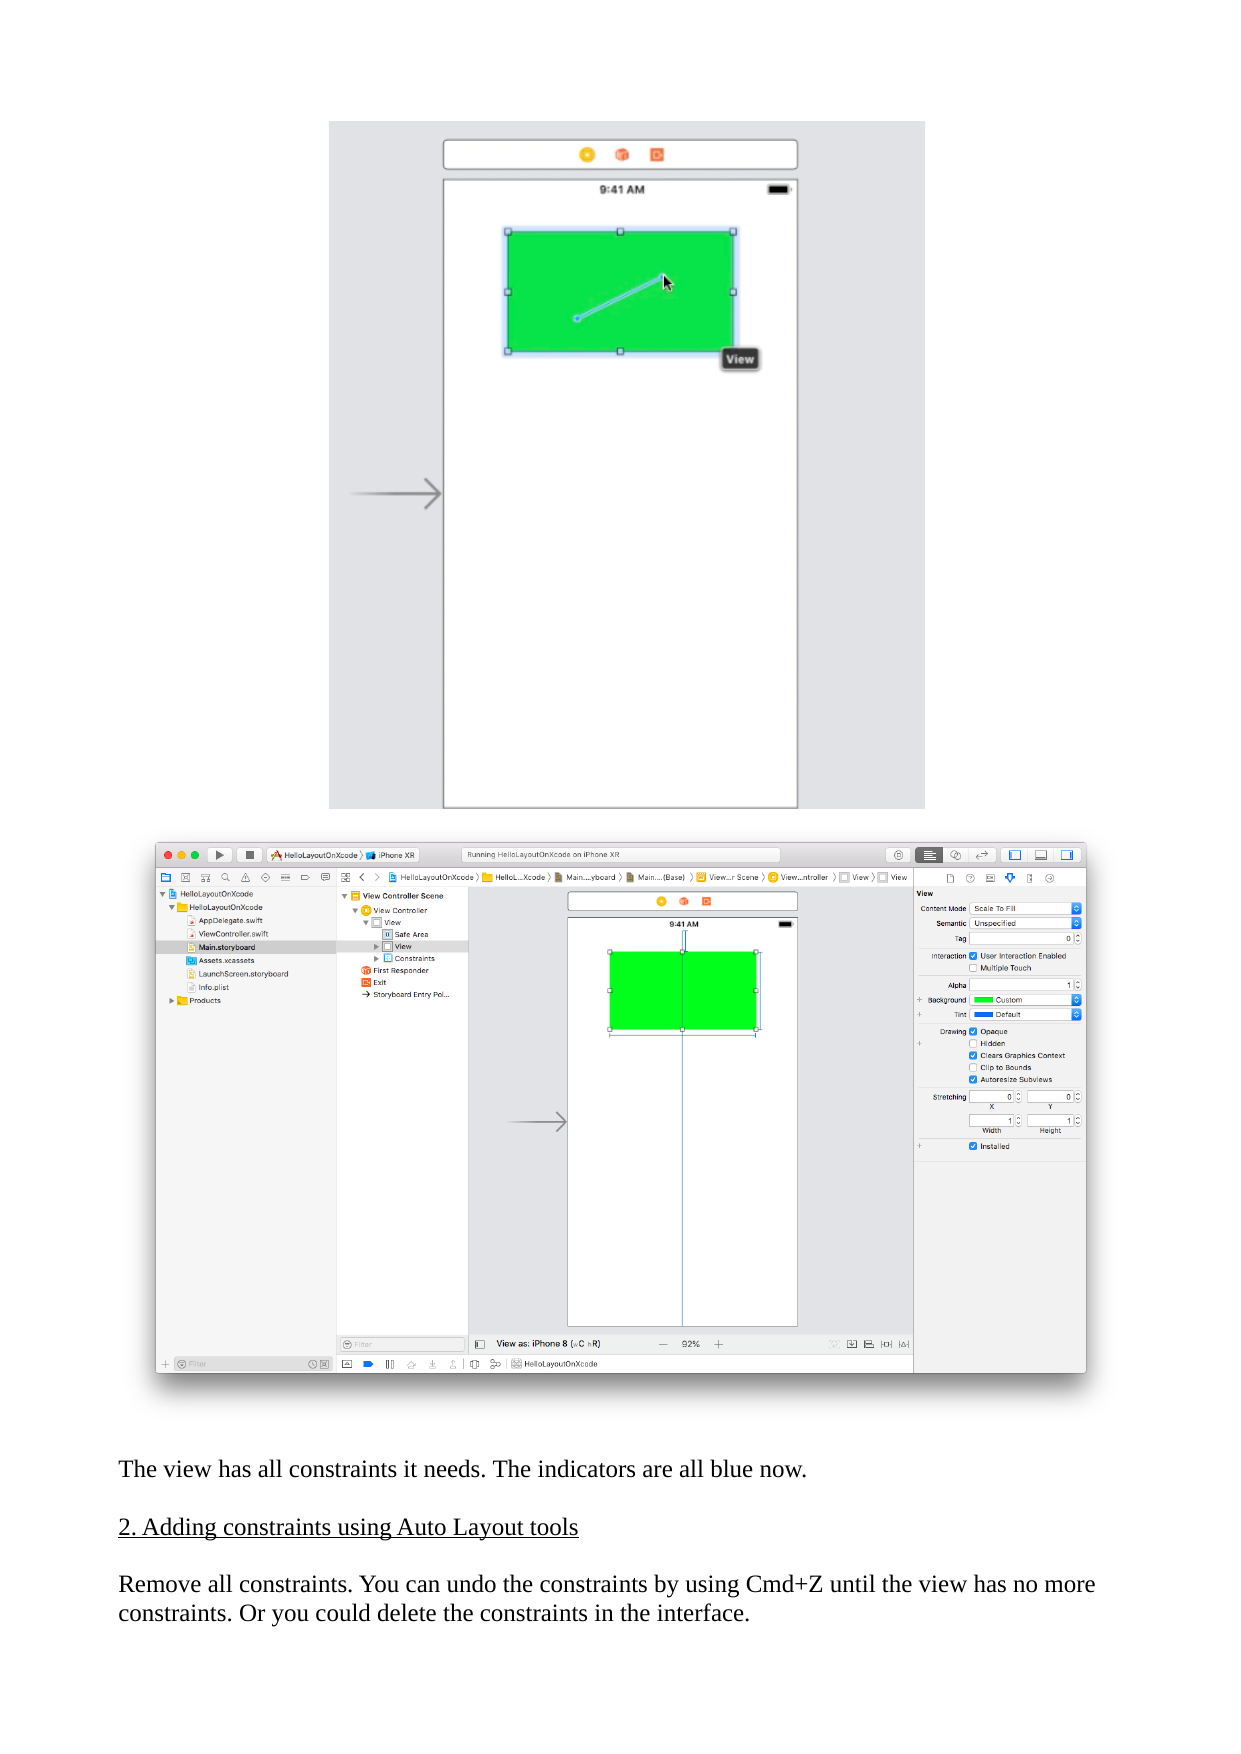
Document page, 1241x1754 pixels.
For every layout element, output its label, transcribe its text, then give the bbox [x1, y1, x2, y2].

text Remove all constraints. You can undo the constraints by using Cmd+Z until the view has no more constraints. Or you could delete the constraints in the interface. [118, 1569, 1122, 1627]
text The view has all constraints it needs. The indicators are all blue now. [118, 1454, 1122, 1483]
picture [118, 821, 1123, 1426]
picture [328, 121, 926, 809]
text 2. Adding constraints using Auto Layout tools [118, 1512, 1122, 1540]
